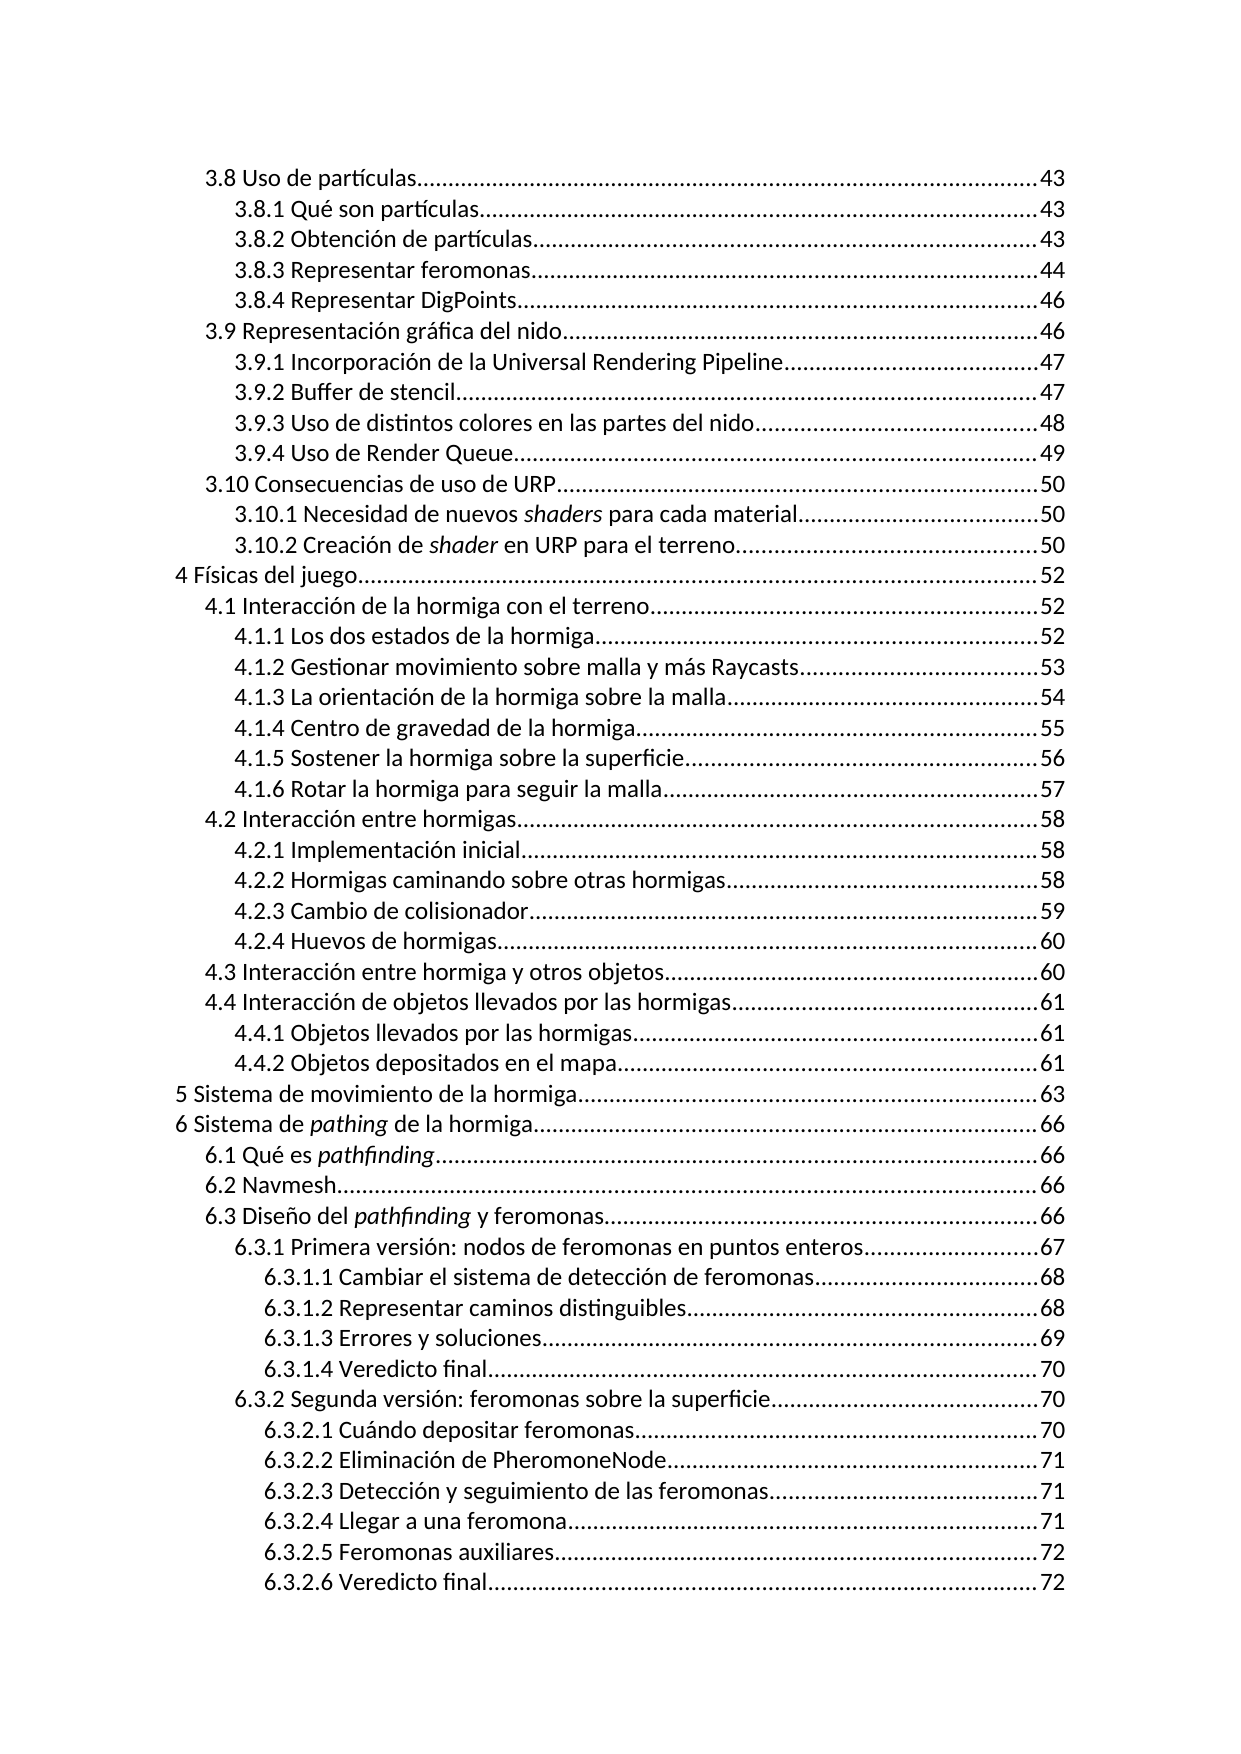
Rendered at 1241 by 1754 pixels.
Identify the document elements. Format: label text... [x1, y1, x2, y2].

text 6 Sistema de pathing de la hormiga 66 [175, 1109, 1065, 1139]
text 4.1.4 Centro de gravedad de la hormiga 55 [234, 712, 1065, 742]
text 6.3.1 Primera versión: nodos de feromonas en puntos enteros 67 [234, 1231, 1065, 1261]
text 6.3.2.4 Llegar a una feromona 71 [263, 1505, 1065, 1536]
text 4.4 Interacción de objetos llevados por las hormigas 61 [204, 987, 1065, 1017]
text 6.3.1.4 Veredicto final 70 [263, 1353, 1065, 1383]
text 3.9.3 Uso de distintos colores en las partes del nido 48 [234, 407, 1065, 437]
text 6.3.2.2 Eliminación de PheromoneNode 71 [263, 1444, 1065, 1475]
text 6.2 Navmesh 66 [204, 1170, 1065, 1200]
text 6.3 Diseño del pathfinding y feromonas 66 [204, 1200, 1065, 1231]
text 4.1.1 Los dos estados de la hormiga 52 [234, 620, 1065, 651]
text 4.1.2 Gestionar movimiento sobre malla y más Raycasts 53 [234, 651, 1065, 681]
text 3.9.1 Incorporación de la Universal Rendering Pipeline 47 [234, 346, 1065, 376]
text 4.2.3 Cambio de colisionador 59 [234, 895, 1065, 926]
text 3.10 Consecuencias de uso de URP 50 [204, 468, 1065, 498]
text 4.2 Interacción entre hormigas 58 [204, 803, 1065, 834]
text 3.8.2 Obtención de partículas 43 [234, 223, 1065, 254]
text 3.9 Representación gráfica del nido 46 [204, 315, 1065, 346]
text 6.3.2.5 Feromonas auxiliares 72 [263, 1536, 1065, 1566]
text 6.3.1.1 Cambiar el sistema de detección de feromonas 68 [263, 1261, 1065, 1292]
text 3.8.3 Representar feromonas 44 [234, 254, 1065, 284]
text 6.3.2.1 Cuándo depositar feromonas 70 [263, 1414, 1065, 1444]
text 5 Sistema de movimiento de la hormiga 63 [175, 1078, 1065, 1109]
text 4.4.1 Objetos llevados por las hormigas 61 [234, 1017, 1065, 1048]
text 6.1 Qué es pathfinding 66 [204, 1139, 1065, 1170]
text 3.8.1 Qué son partículas 43 [234, 193, 1065, 223]
text 6.3.2 Segunda versión: feromonas sobre la superficie 70 [234, 1383, 1065, 1414]
text 4.1.3 La orientación de la hormiga sobre la malla 54 [234, 681, 1065, 712]
text 6.3.2.6 Veredicto final 72 [263, 1566, 1065, 1597]
text 3.10.2 Creación de shader en URP para el terreno 50 [234, 529, 1065, 559]
text 3.9.2 Buffer de stencil 47 [234, 376, 1065, 407]
text 3.9.4 Uso de Render Queue 49 [234, 437, 1065, 468]
text 6.3.2.3 Detección y seguimiento de las feromonas 71 [263, 1475, 1065, 1505]
text 4.1.6 Rotar la hormiga para seguir la malla 57 [234, 773, 1065, 803]
text 4.2.2 Hormigas caminando sobre otras hormigas 58 [234, 864, 1065, 895]
text 4.1 Interacción de la hormiga con el terreno 52 [204, 590, 1065, 620]
text 4.3 Interacción entre hormiga y otros objetos 60 [204, 956, 1065, 987]
text 4.2.4 Huevos de hormigas 60 [234, 926, 1065, 956]
text 4 Físicas del juego 52 [175, 559, 1065, 590]
text 3.10.1 Necesidad de nuevos shaders para cada material 50 [234, 498, 1065, 529]
text 4.2.1 Implementación inicial 58 [234, 834, 1065, 864]
text 3.8.4 Representar DigPoints 46 [234, 284, 1065, 315]
text 3.8 Uso de partículas 43 [204, 162, 1065, 193]
text 4.1.5 Sostener la hormiga sobre la superficie 56 [234, 742, 1065, 773]
text 4.4.2 Objetos depositados en el mapa 61 [234, 1048, 1065, 1078]
text 6.3.1.3 Errores y soluciones 69 [263, 1322, 1065, 1353]
text 6.3.1.2 Representar caminos distinguibles 68 [263, 1292, 1065, 1322]
